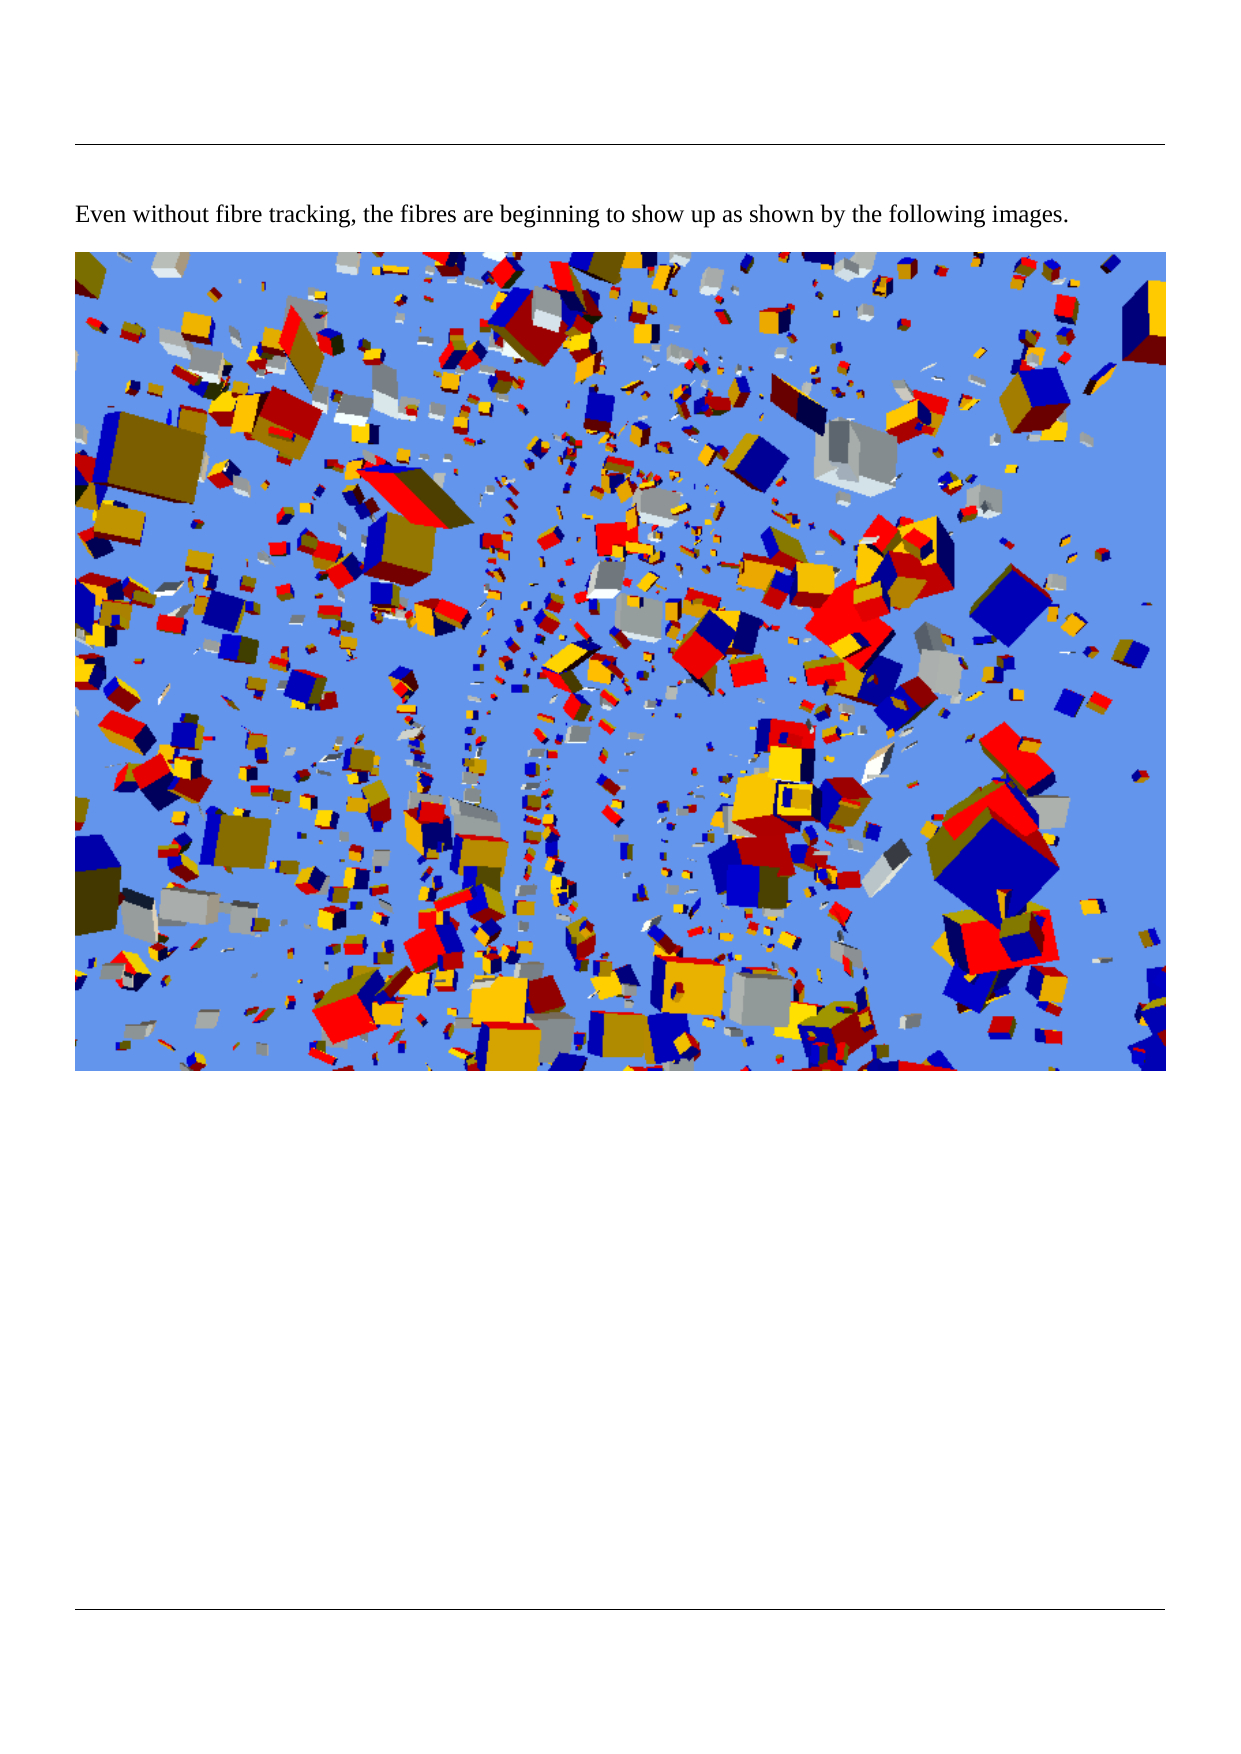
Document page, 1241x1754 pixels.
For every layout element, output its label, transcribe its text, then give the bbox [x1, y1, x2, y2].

text Even without fibre tracking, the fibres are beginning to show up as shown by the following images. [75, 199, 1165, 228]
picture [75, 252, 1166, 1071]
